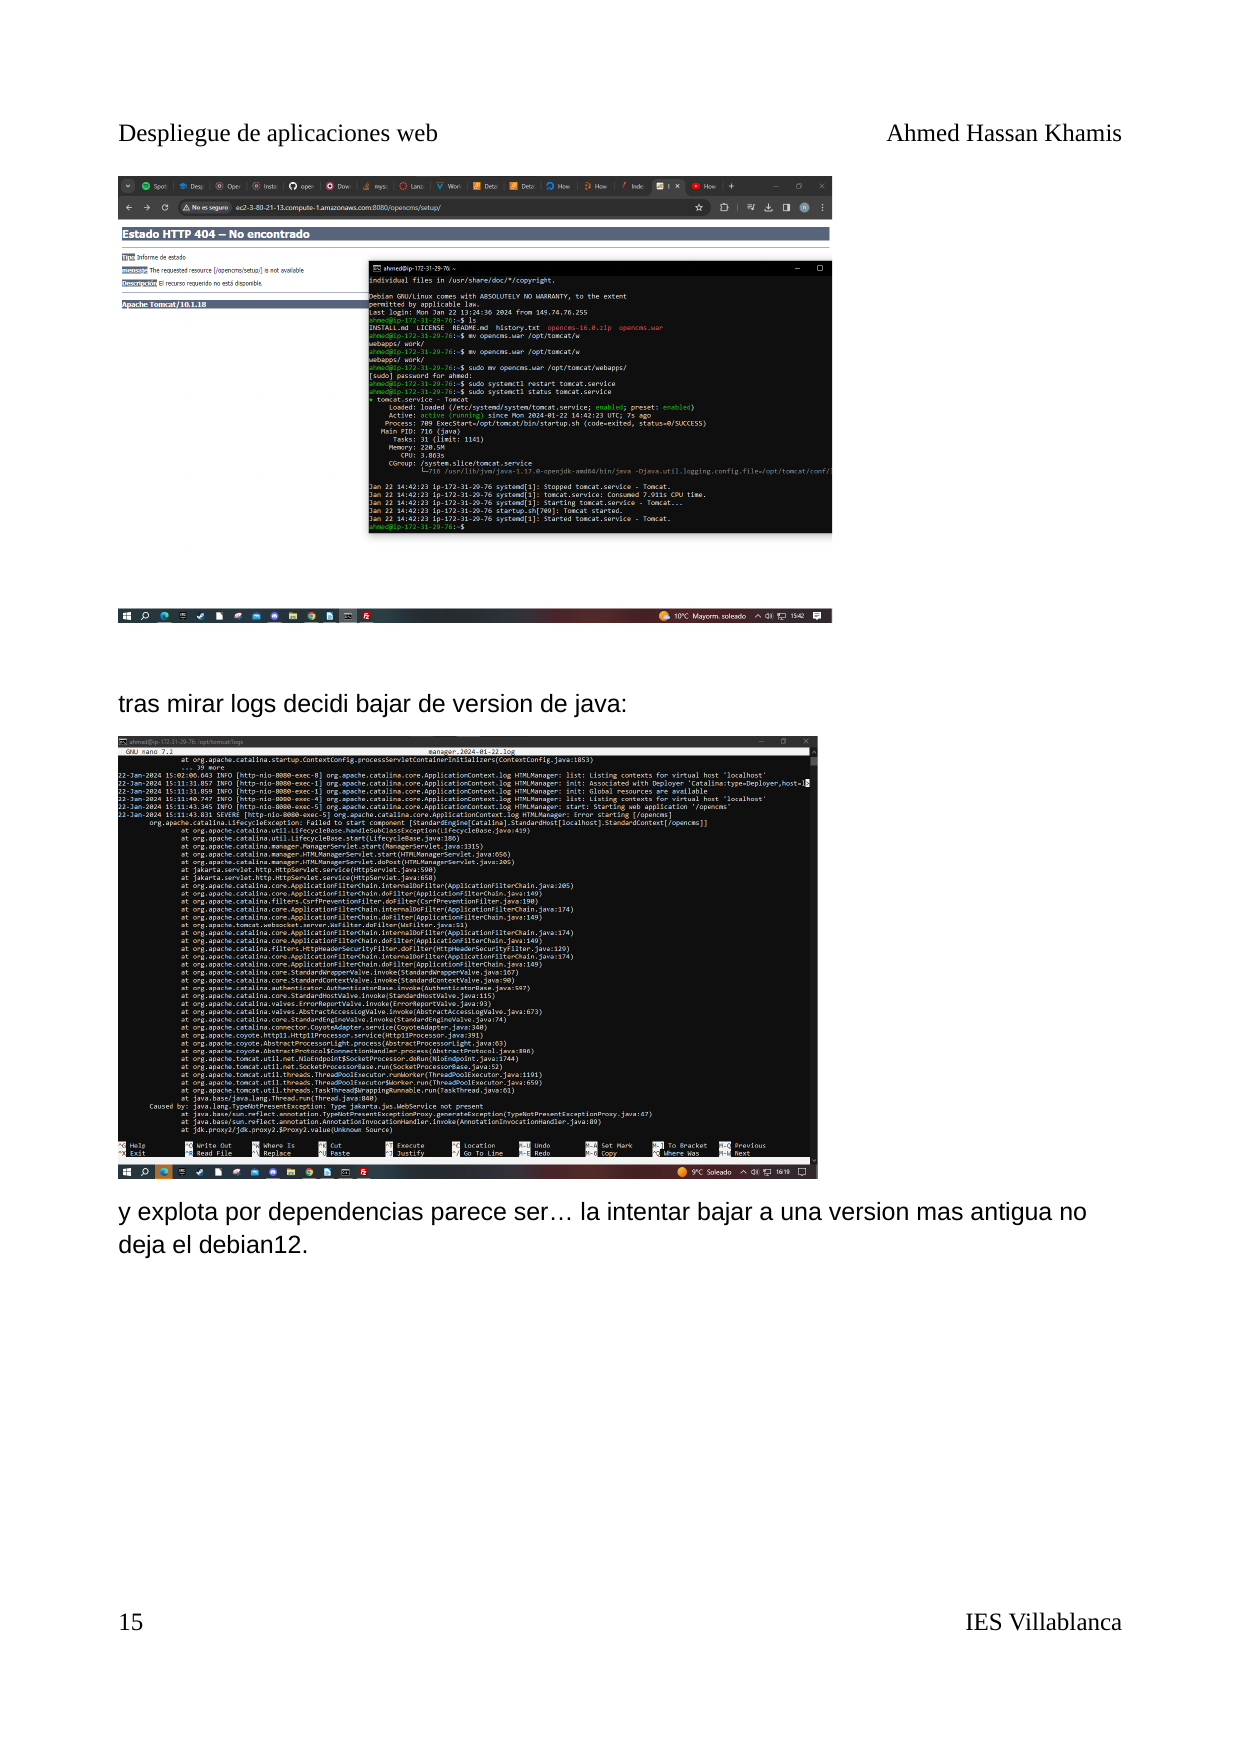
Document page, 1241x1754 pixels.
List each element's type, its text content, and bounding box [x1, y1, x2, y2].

picture [118, 176, 833, 623]
text y explota por dependencias parece ser… la intentar bajar a una version mas antigua no deja el debian12. [118, 1197, 1122, 1259]
text tras mirar logs decidi bajar de version de java: [118, 689, 1122, 718]
picture [118, 736, 818, 1179]
